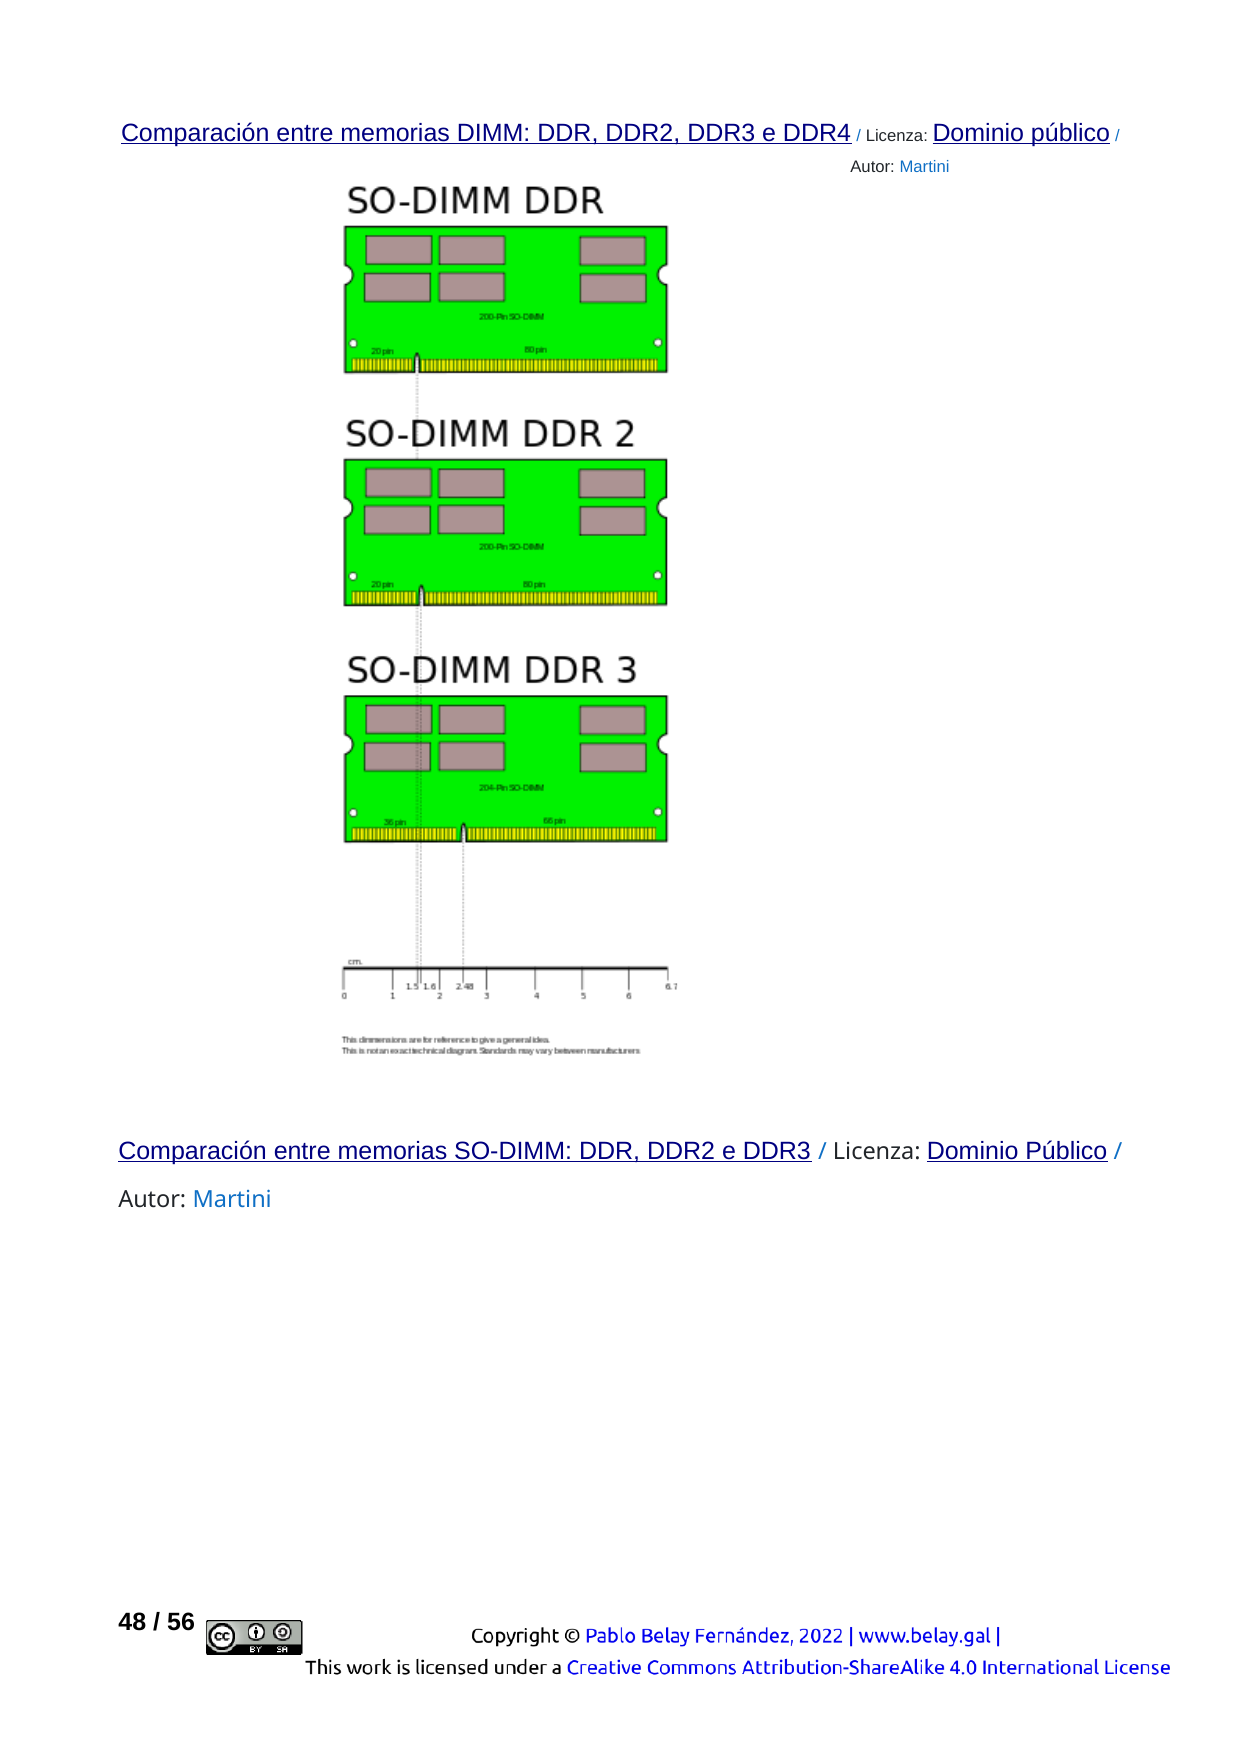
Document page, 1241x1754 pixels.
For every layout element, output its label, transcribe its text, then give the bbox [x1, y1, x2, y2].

text Comparación entre memorias DIMM: DDR, DDR2, DDR3 e DDR4 / Licenza: Dominio público / Autor: Martini [118, 118, 1122, 176]
text Comparación entre memorias SO-DIMM: DDR, DDR2 e DDR3 / Licenza: Dominio Público / Autor: Martini [118, 1134, 1122, 1214]
picture [306, 151, 678, 1090]
picture [200, 1604, 1205, 1690]
